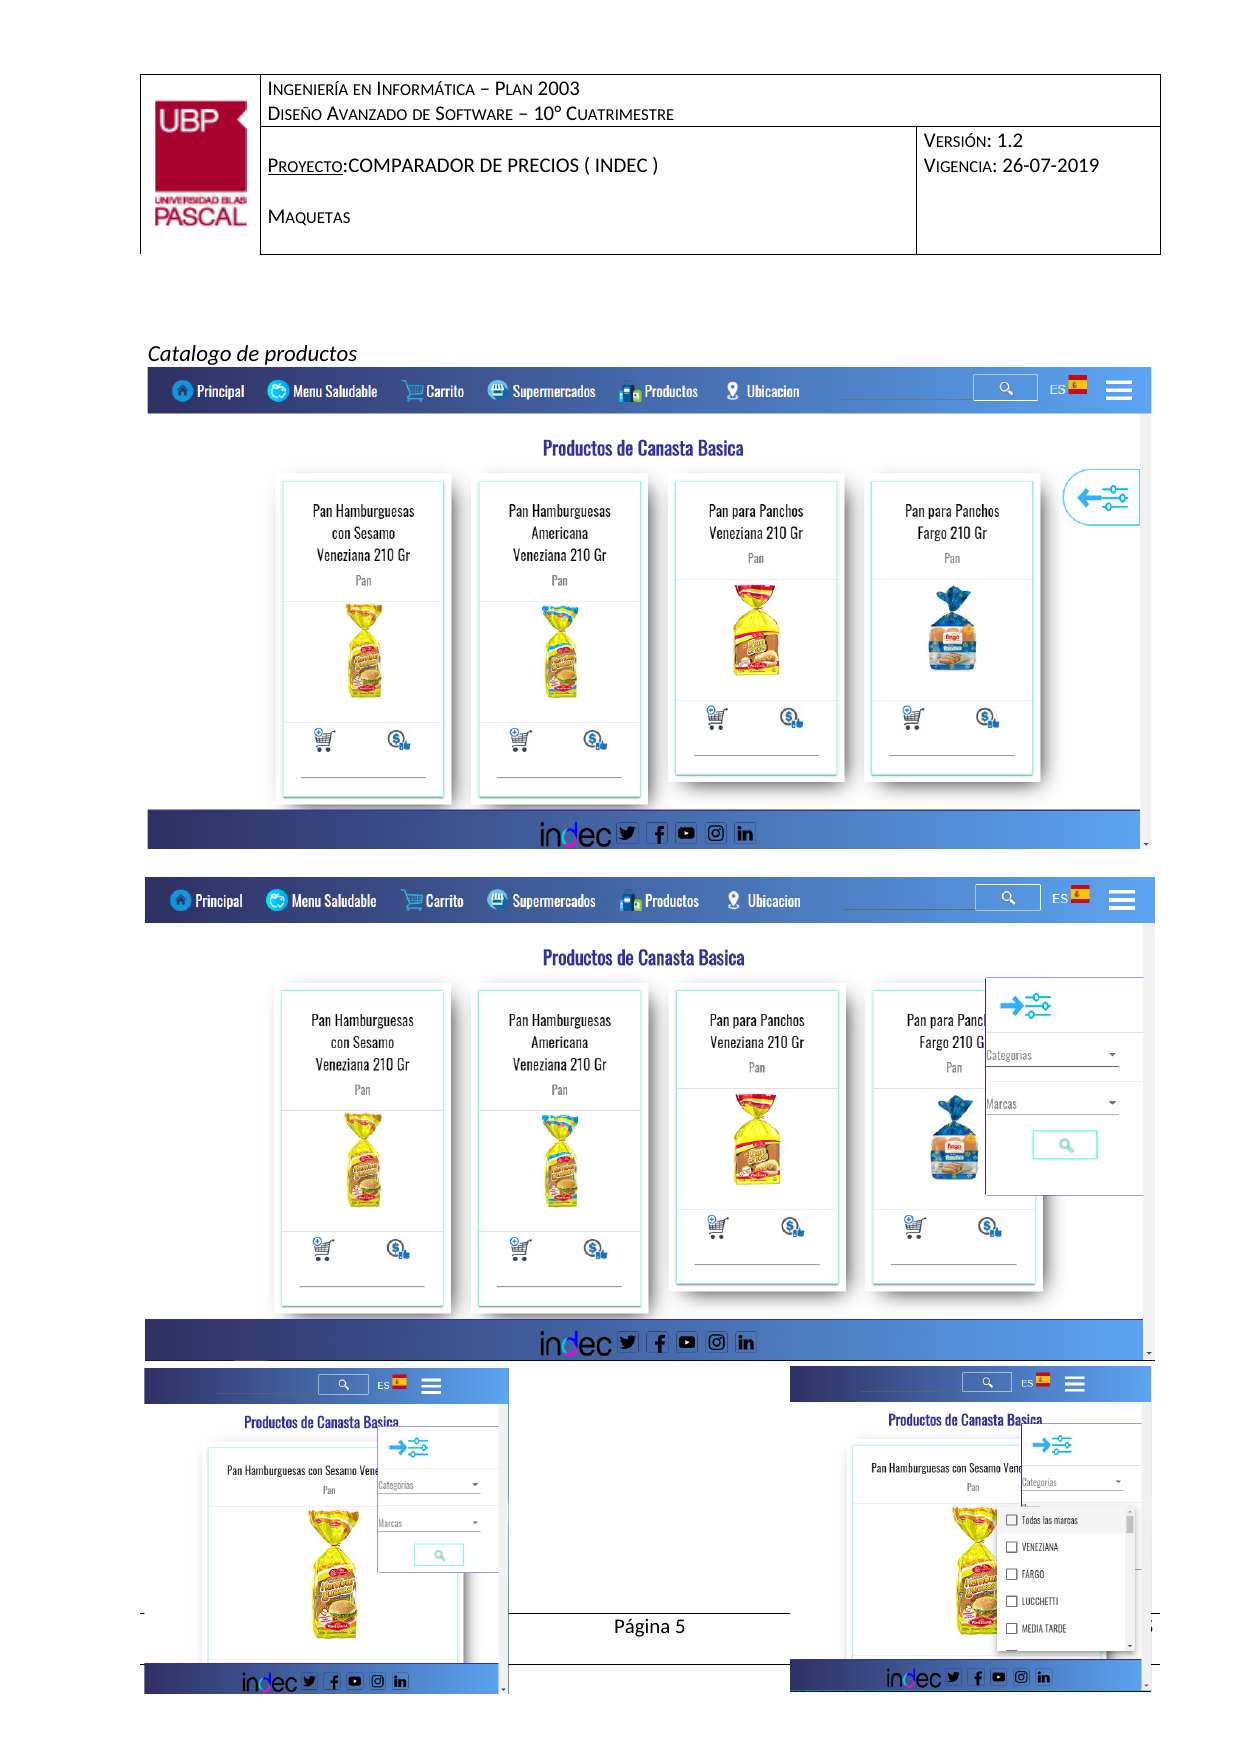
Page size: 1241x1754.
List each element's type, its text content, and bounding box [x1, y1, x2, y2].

picture [145, 877, 1155, 1361]
text Catalogo de productos [148, 339, 1152, 367]
picture [154, 100, 247, 229]
picture [144, 1368, 509, 1694]
picture [147, 367, 1152, 849]
picture [790, 1366, 1152, 1692]
